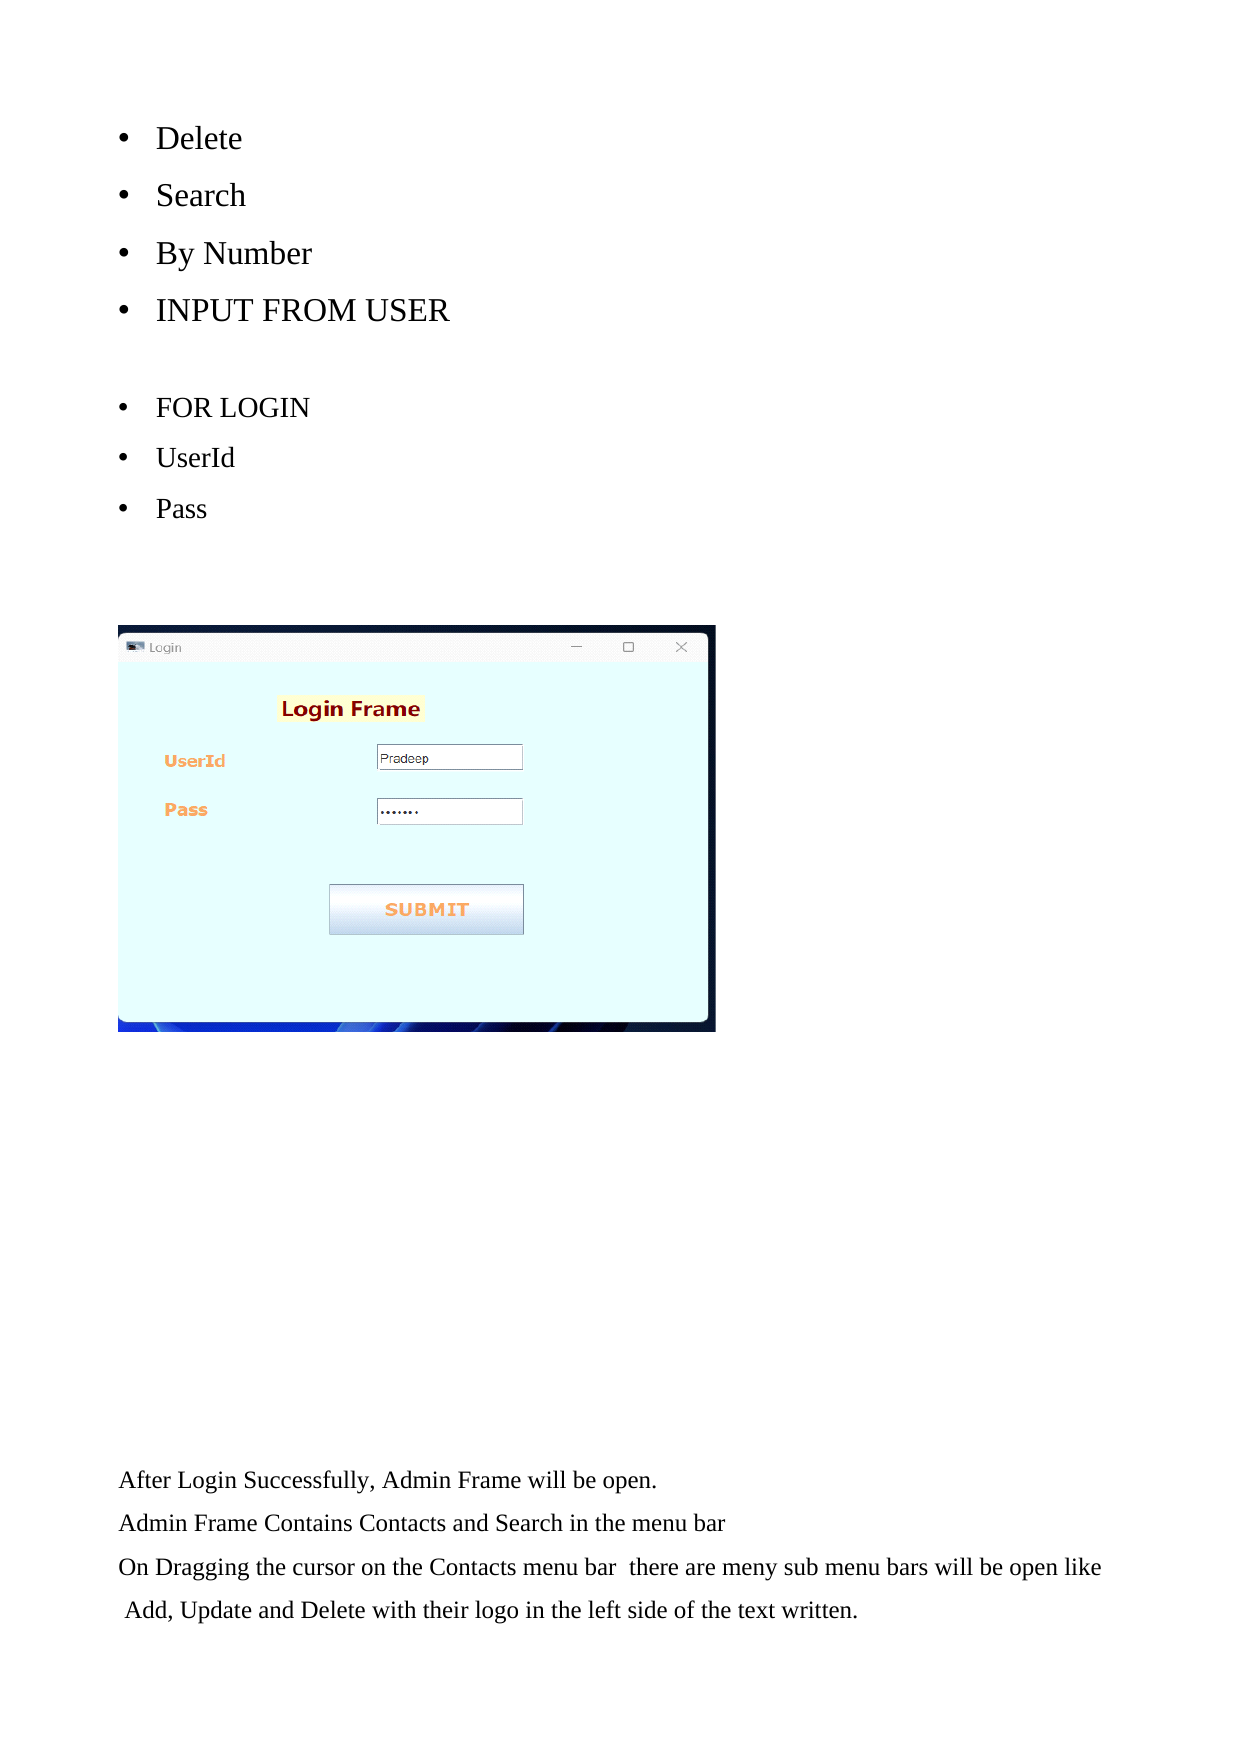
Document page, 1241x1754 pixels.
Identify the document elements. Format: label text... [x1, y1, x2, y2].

list Search [81, 176, 1122, 214]
list INPUT FROM USER [81, 291, 1122, 329]
list Pass [81, 491, 1122, 524]
list Delete [81, 118, 1122, 156]
list FOR LOGIN [81, 390, 1122, 424]
list UserId [81, 441, 1122, 474]
text Admin Frame Contains Contacts and Search in the menu bar [118, 1508, 1122, 1537]
text After Login Successfully, Admin Frame will be open. [118, 1465, 1122, 1494]
list By Number [81, 233, 1122, 271]
text On Dragging the cursor on the Contacts menu bar there are meny sub menu bars will be open like Add, Update and Delete with their logo in the left side of the text written. [118, 1552, 1122, 1623]
